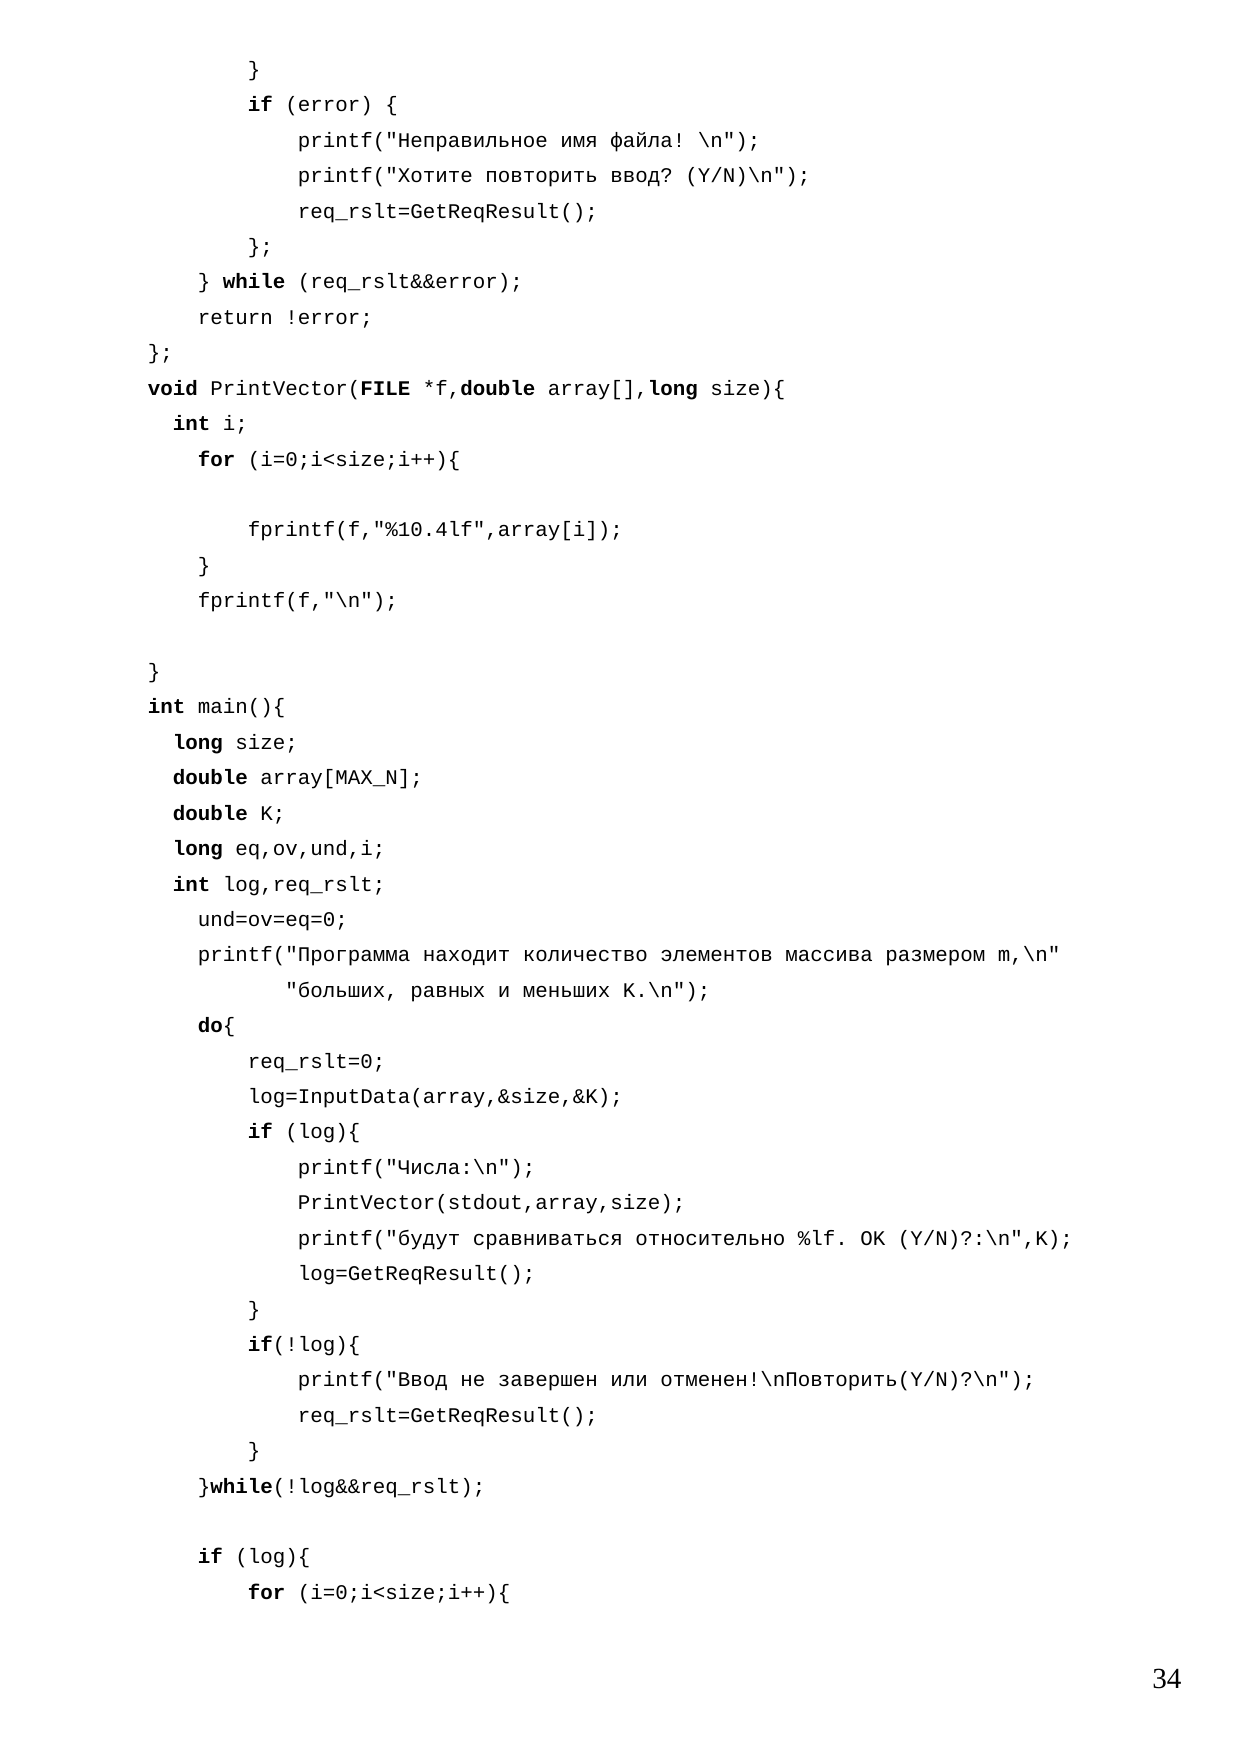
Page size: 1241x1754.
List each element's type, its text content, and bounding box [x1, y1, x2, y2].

text } [148, 1299, 1181, 1322]
text return !error; [148, 307, 1181, 331]
text fprintf(f,"%10.4lf",array[i]); [148, 519, 1181, 543]
text } while (req_rslt&&error); [148, 272, 1181, 295]
text for (i=0;i<size;i++){ [148, 449, 1181, 472]
text long size; [148, 732, 1181, 756]
text printf("Ввод не завершен или отменен!\nПовторить(Y/N)?\n"); [148, 1369, 1181, 1393]
text do{ [148, 1015, 1181, 1039]
text req_rslt=GetReqResult(); [148, 1405, 1181, 1428]
text if(!log){ [148, 1334, 1181, 1358]
text printf("Хотите повторить ввод? (Y/N)\n"); [148, 165, 1181, 189]
text }while(!log&&req_rslt); [148, 1476, 1181, 1499]
text und=ov=eq=0; [148, 909, 1181, 933]
text } [148, 555, 1181, 578]
text printf("Программа находит количество элементов массива размером m,\n" [148, 944, 1181, 968]
text int main(){ [148, 697, 1181, 720]
text fprintf(f,"\n"); [148, 590, 1181, 614]
text void PrintVector(FILE *f,double array[],long size){ [148, 378, 1181, 401]
text } [148, 661, 1181, 685]
text log=GetReqResult(); [148, 1263, 1181, 1287]
text req_rslt=0; [148, 1051, 1181, 1074]
text if (error) { [148, 94, 1181, 118]
text for (i=0;i<size;i++){ [148, 1582, 1181, 1606]
text }; [148, 342, 1181, 366]
text } [148, 59, 1181, 83]
text int i; [148, 413, 1181, 437]
text if (log){ [148, 1122, 1181, 1145]
text log=InputData(array,&size,&K); [148, 1086, 1181, 1110]
text printf("будут сравниваться относительно %lf. OK (Y/N)?:\n",K); [148, 1228, 1181, 1251]
text long eq,ov,und,i; [148, 838, 1181, 862]
text printf("Числа:\n"); [148, 1157, 1181, 1181]
text printf("Неправильное имя файла! \n"); [148, 130, 1181, 153]
text req_rslt=GetReqResult(); [148, 201, 1181, 224]
text double array[MAX_N]; [148, 767, 1181, 791]
text "больших, равных и меньших K.\n"); [148, 980, 1181, 1003]
text }; [148, 236, 1181, 260]
text PrintVector(stdout,array,size); [148, 1192, 1181, 1216]
text if (log){ [148, 1547, 1181, 1570]
text double K; [148, 803, 1181, 826]
text } [148, 1440, 1181, 1464]
text int log,req_rslt; [148, 874, 1181, 897]
